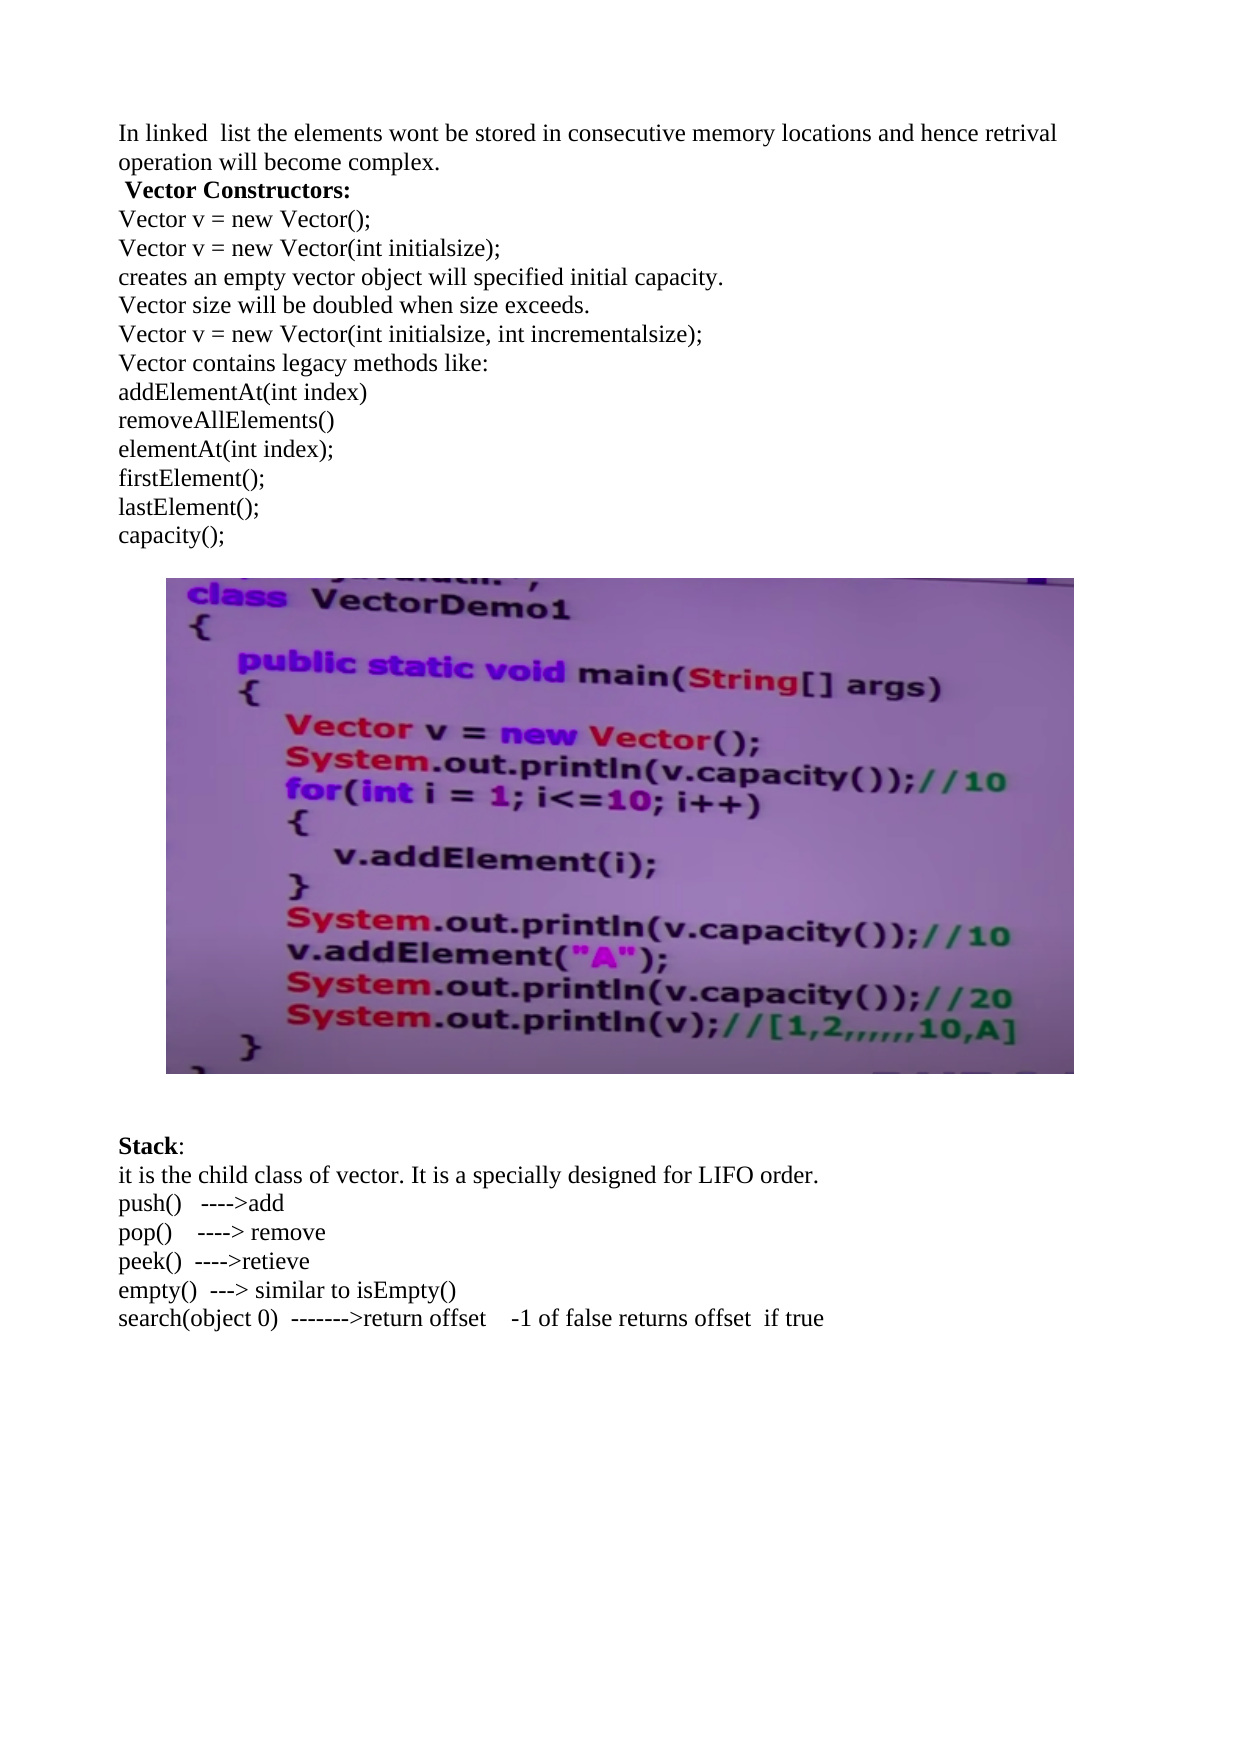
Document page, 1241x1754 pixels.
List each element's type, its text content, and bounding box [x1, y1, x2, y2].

text Vector size will be doubled when size exceeds. [118, 291, 1122, 319]
text Vector Constructors: [118, 176, 1122, 204]
text search(object 0) ------->return offset -1 of false returns offset if true [118, 1303, 1122, 1332]
text lastElement(); [118, 492, 1122, 521]
text Vector contains legacy methods like: [118, 348, 1122, 377]
text empty() ---> similar to isEmpty() [118, 1275, 1122, 1303]
text push() ---->add [118, 1188, 1122, 1217]
text capacity(); [118, 521, 1122, 549]
text removeAllElements() [118, 406, 1122, 434]
text In linked list the elements wont be stored in consecutive memory locations and hence retrival operation will become complex. [118, 118, 1122, 176]
text Vector v = new Vector(int initialsize); [118, 233, 1122, 262]
text creates an empty vector object will specified initial capacity. [118, 262, 1122, 291]
picture [166, 578, 1074, 1074]
text addElementAt(int index) [118, 377, 1122, 406]
text Stack: [118, 1131, 1122, 1160]
text pop() ----> remove [118, 1217, 1122, 1246]
text elementAt(int index); [118, 434, 1122, 463]
text firstElement(); [118, 463, 1122, 492]
text Vector v = new Vector(); [118, 204, 1122, 233]
text peek() ---->retieve [118, 1246, 1122, 1275]
text Vector v = new Vector(int initialsize, int incrementalsize); [118, 319, 1122, 348]
text it is the child class of vector. It is a specially designed for LIFO order. [118, 1160, 1122, 1188]
